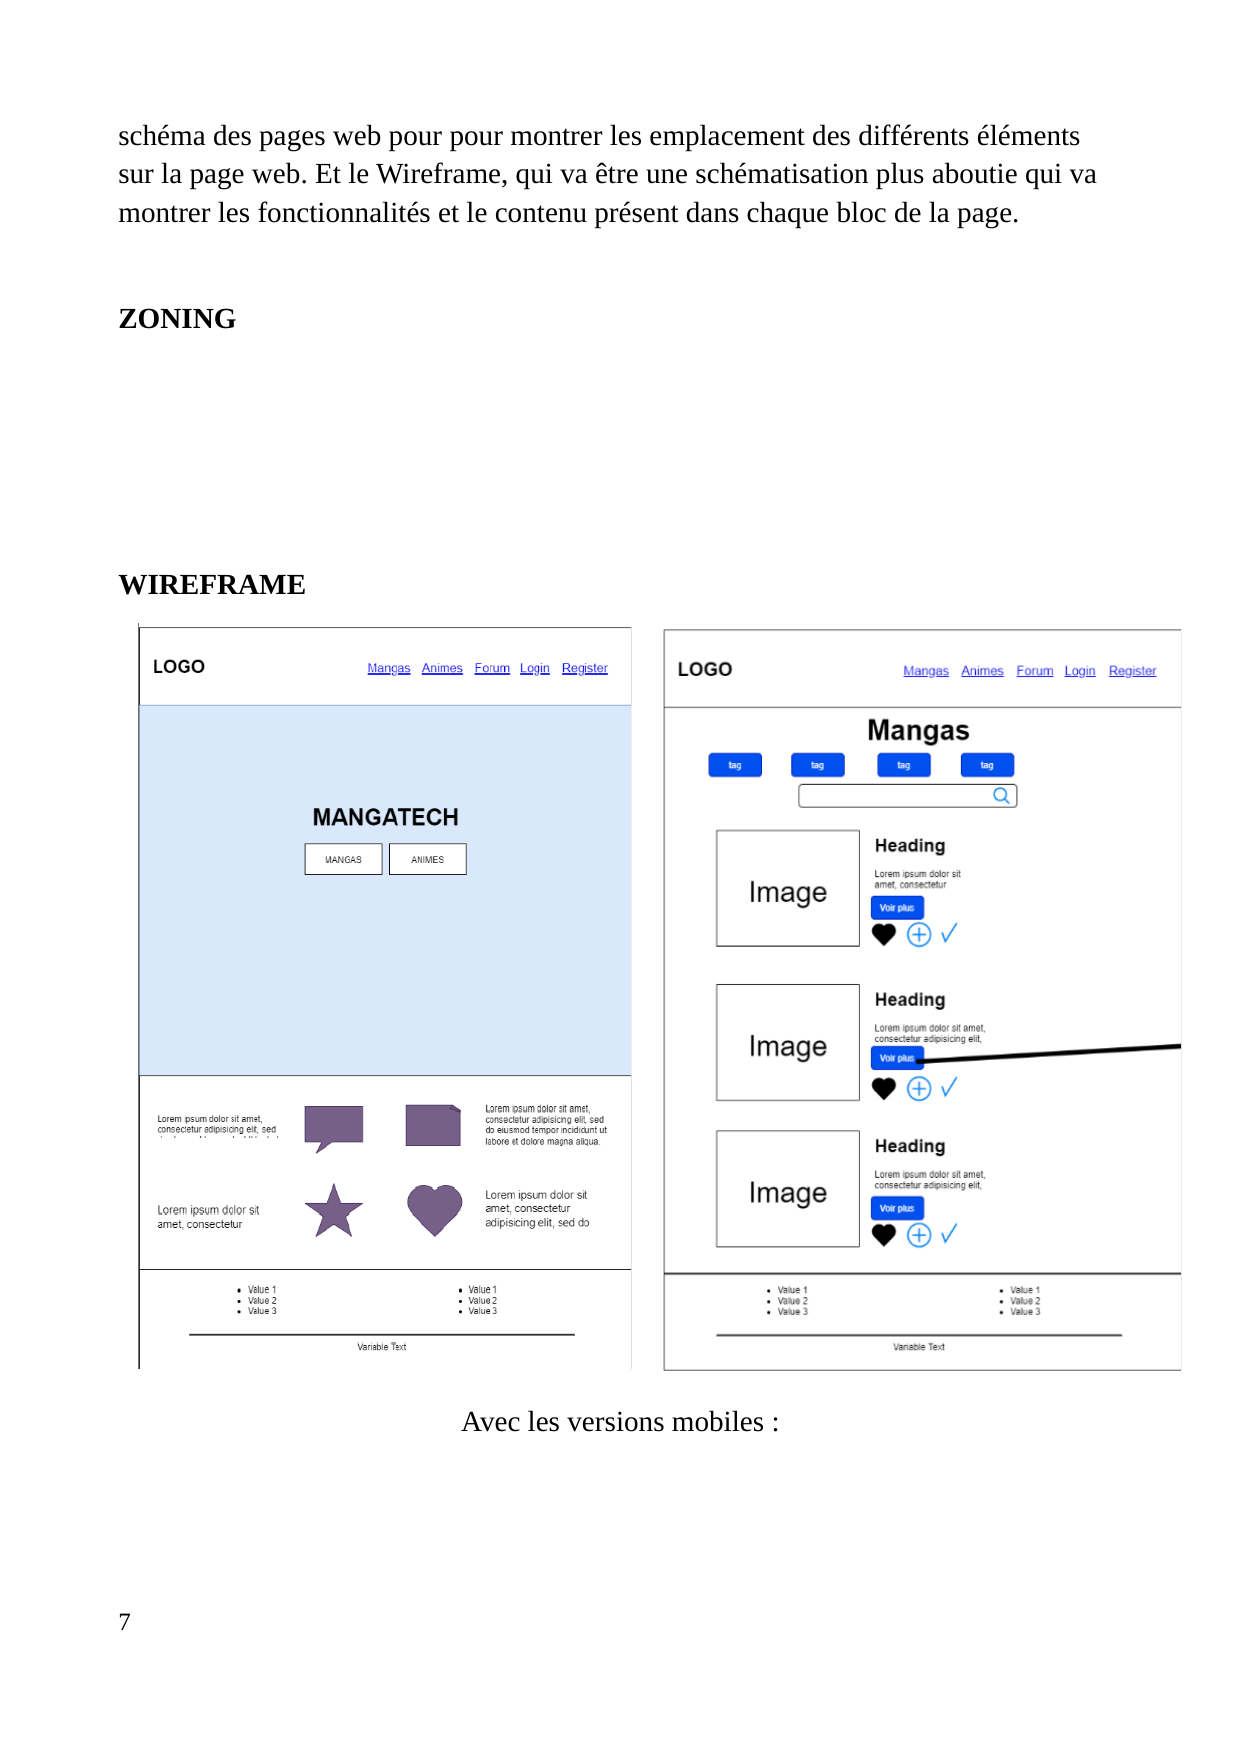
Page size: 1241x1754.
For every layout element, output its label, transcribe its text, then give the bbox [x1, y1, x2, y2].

text ZONING [118, 301, 1122, 335]
picture [657, 620, 1182, 1376]
picture [138, 623, 632, 1369]
text schéma des pages web pour pour montrer les emplacement des différents éléments sur la page web. Et le Wireframe, qui va être une schématisation plus aboutie qui va montrer les fonctionnalités et le contenu présent dans chaque bloc de la page. [118, 118, 1122, 229]
text Avec les versions mobiles : [118, 992, 1122, 1438]
text WIREFRAME [118, 567, 1122, 601]
